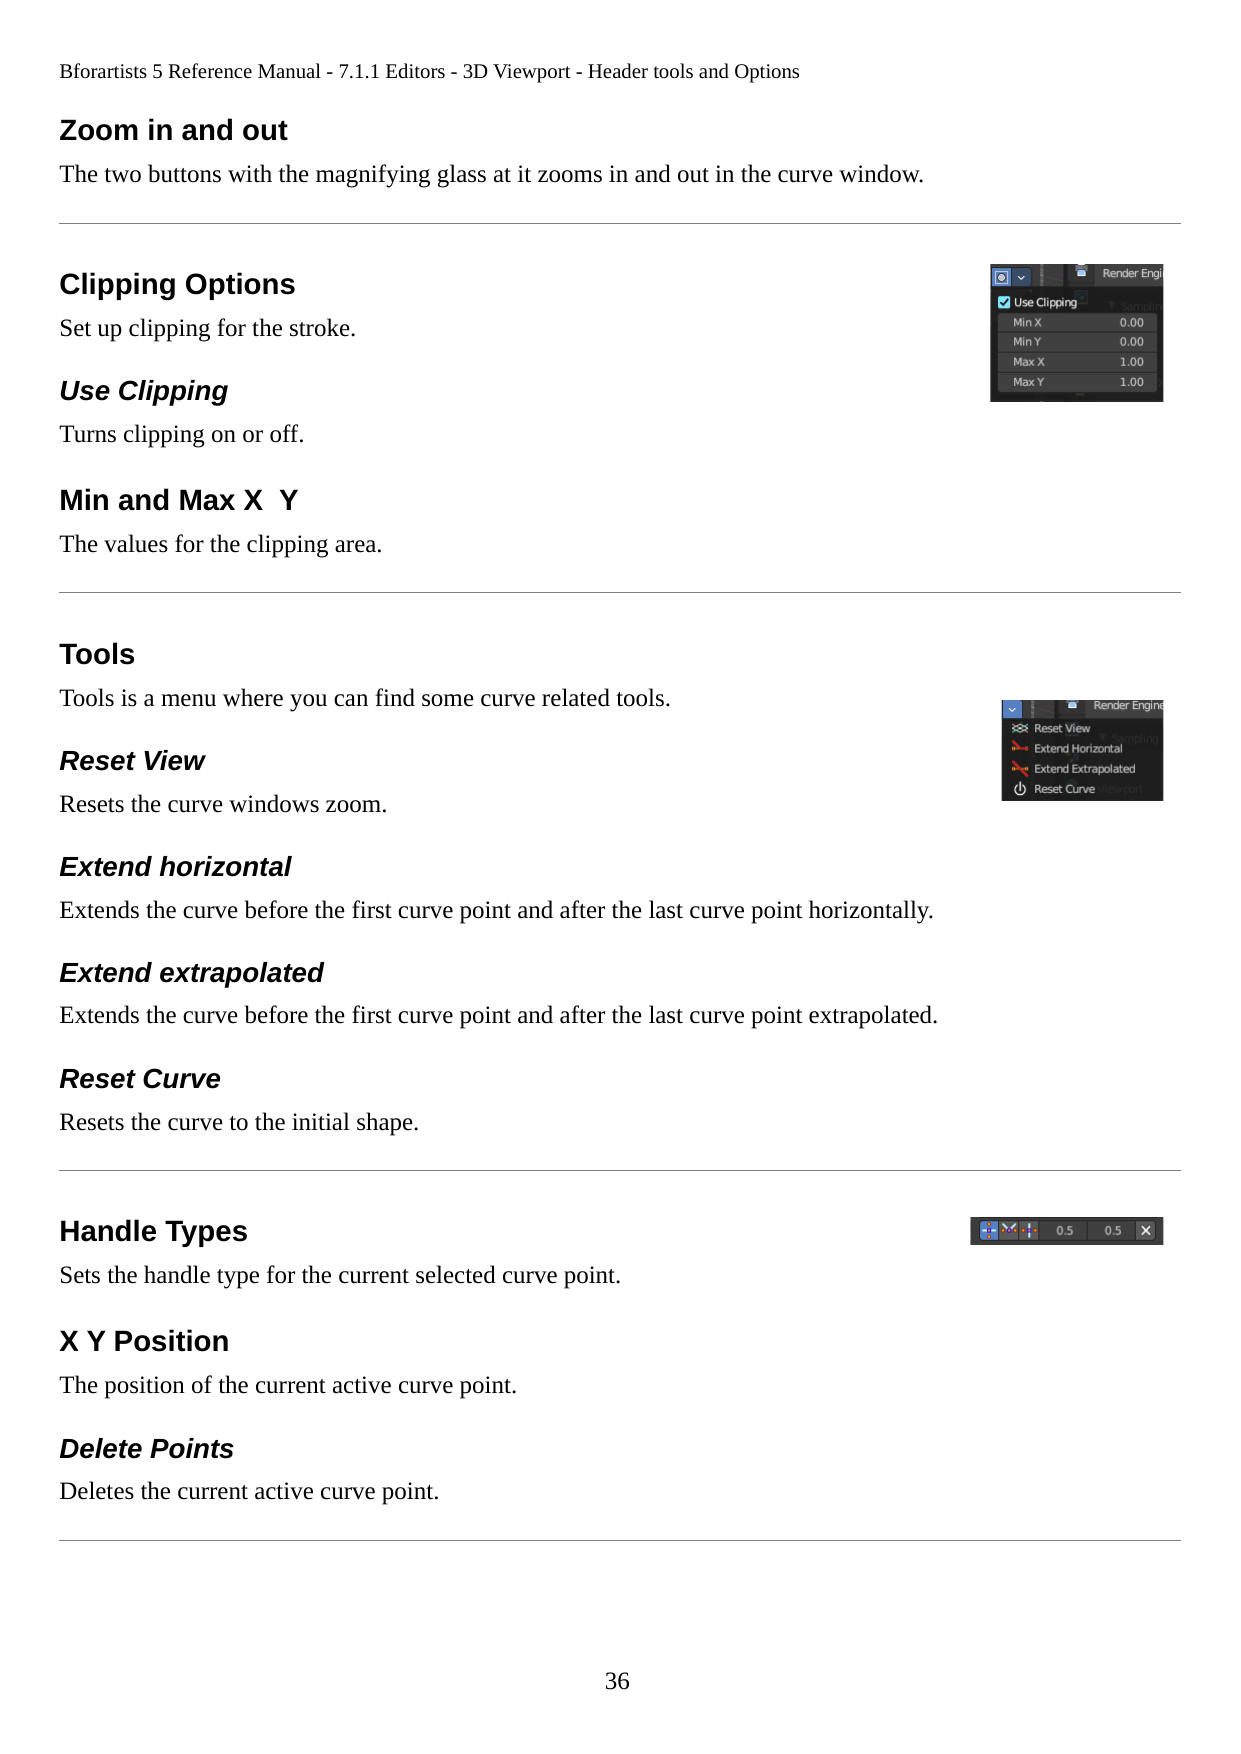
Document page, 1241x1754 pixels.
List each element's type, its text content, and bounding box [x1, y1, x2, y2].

subtitle Delete Points [59, 1432, 1181, 1464]
text Extends the curve before the first curve point and after the last curve point extrapolated. [59, 1001, 1181, 1029]
picture [1001, 700, 1164, 801]
subtitle Clipping Options [59, 267, 990, 300]
subtitle Handle Types [59, 1214, 1181, 1248]
text Set up clipping for the stroke. [59, 313, 990, 342]
subtitle Reset View [59, 744, 1001, 776]
text Resets the curve to the initial shape. [59, 1107, 1181, 1135]
subtitle Use Clipping [59, 374, 1181, 406]
subtitle Zoom in and out [59, 113, 1181, 146]
text The position of the current active curve point. [59, 1371, 1181, 1399]
text The values for the clipping area. [59, 529, 1181, 557]
text The two buttons with the magnifying glass at it zooms in and out in the curve window. [59, 159, 1181, 188]
subtitle Reset Curve [59, 1062, 1181, 1094]
text Tools is a menu where you can find some curve related tools. [59, 683, 1181, 712]
text Extends the curve before the first curve point and after the last curve point horizontally. [59, 895, 1181, 923]
subtitle [1164, 744, 1181, 776]
subtitle Extend horizontal [59, 850, 1181, 882]
picture [970, 1217, 1164, 1245]
text Resets the curve windows zoom. [59, 789, 1181, 817]
text Turns clipping on or off. [59, 419, 1181, 448]
text Deletes the current active curve point. [59, 1476, 1181, 1505]
subtitle Tools [59, 637, 1181, 670]
subtitle Min and Max X Y [59, 482, 1181, 516]
picture [990, 264, 1164, 402]
text Sets the handle type for the current selected curve point. [59, 1261, 1181, 1289]
subtitle X Y Position [59, 1324, 1181, 1358]
subtitle [1164, 267, 1181, 300]
subtitle Extend extrapolated [59, 956, 1181, 988]
